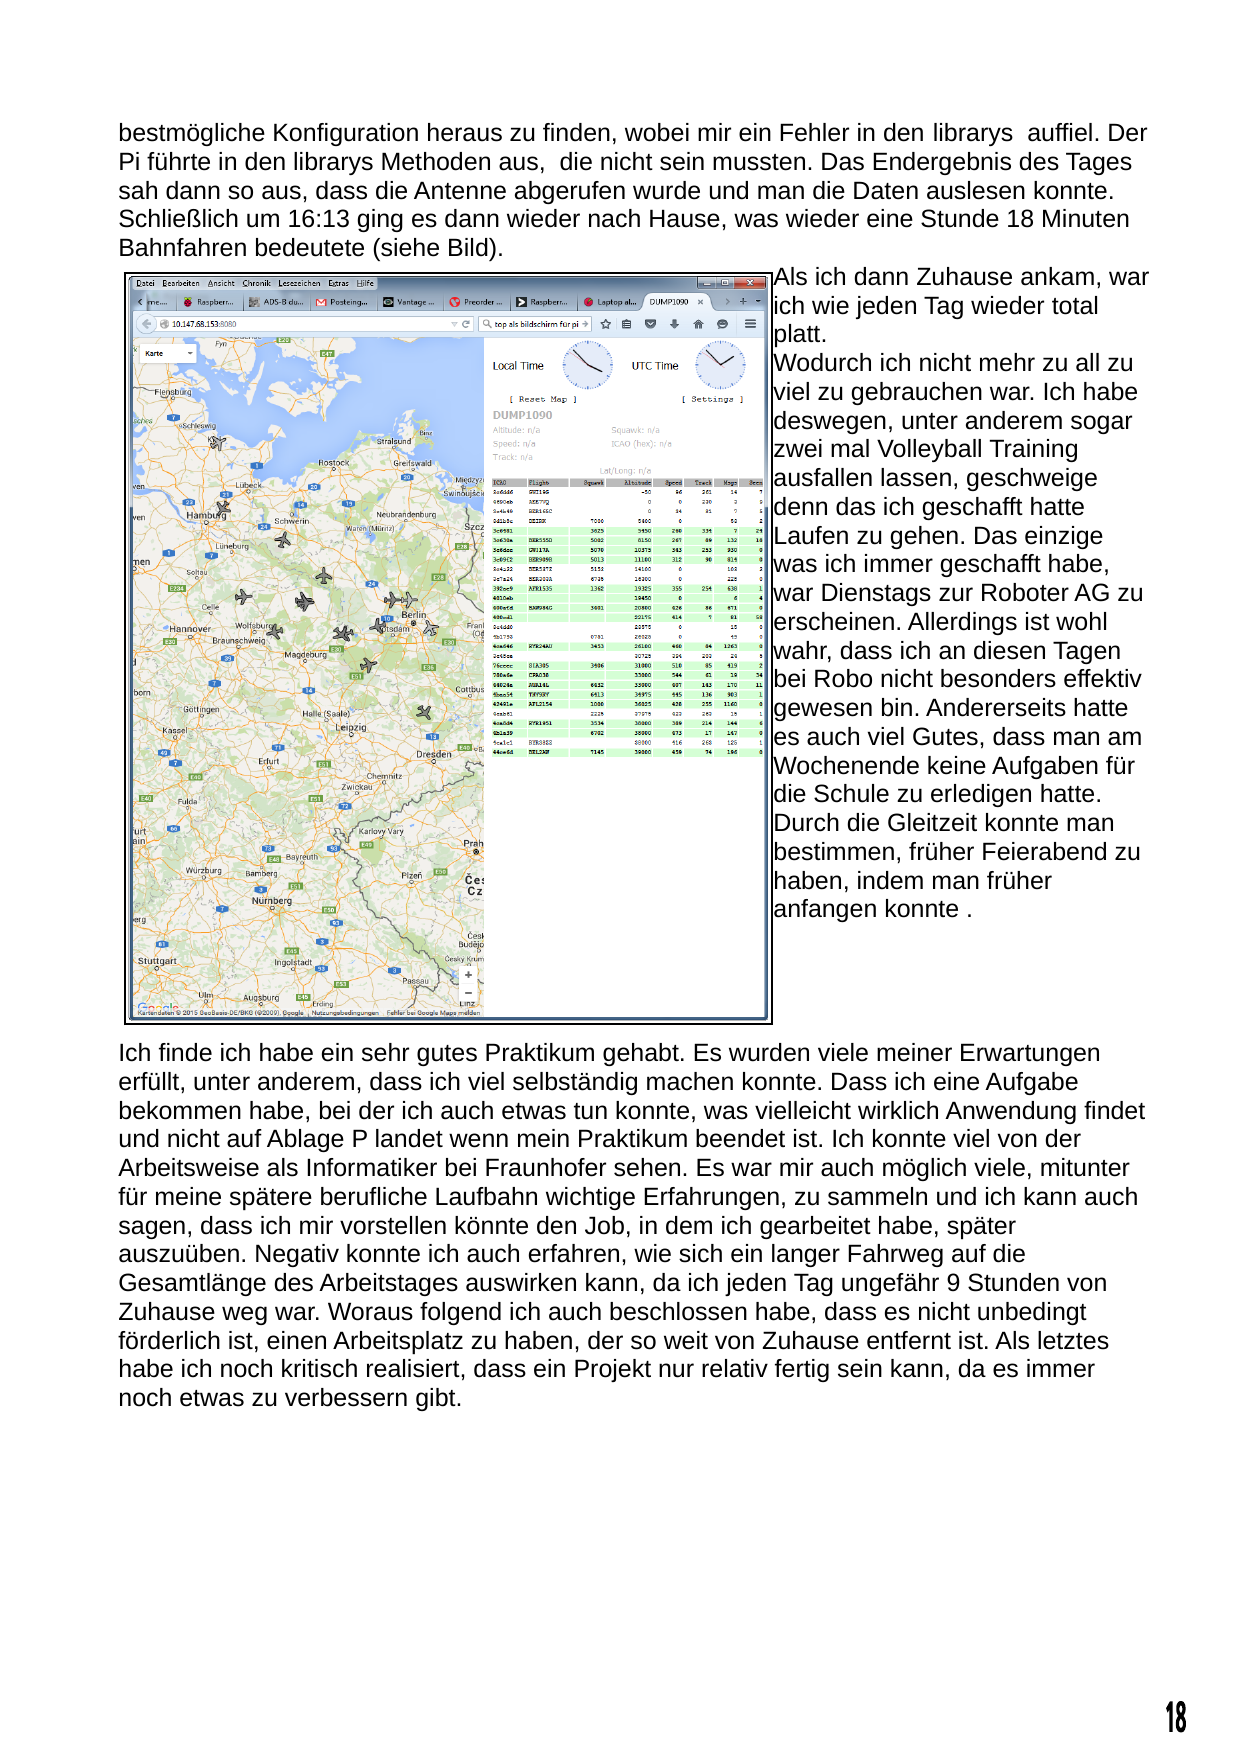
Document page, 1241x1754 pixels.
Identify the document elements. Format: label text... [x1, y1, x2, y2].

text Ich finde ich habe ein sehr gutes Praktikum gehabt. Es wurden viele meiner Erwartungen erfüllt, unter anderem, dass ich viel selbständig machen konnte. Dass ich eine Aufgabe bekommen habe, bei der ich auch etwas tun konnte, was vielleicht wirklich Anwendung findet und nicht auf Ablage P landet wenn mein Praktikum beendet ist. Ich konnte viel von der Arbeitsweise als Informatiker bei Fraunhofer sehen. Es war mir auch möglich viele, mitunter für meine spätere berufliche Laufbahn wichtige Erfahrungen, zu sammeln und ich kann auch sagen, dass ich mir vorstellen könnte den Job, in dem ich gearbeitet habe, später auszuüben. Negativ konnte ich auch erfahren, wie sich ein langer Fahrweg auf die Gesamtlänge des Arbeitstages auswirken kann, da ich jeden Tag ungefähr 9 Stunden von Zuhause weg war. Woraus folgend ich auch beschlossen habe, dass es nicht unbedingt förderlich ist, einen Arbeitsplatz zu haben, der so weit von Zuhause entfernt ist. Als letztes habe ich noch kritisch realisiert, dass ein Projekt nur relativ fertig sein kann, da es immer noch etwas zu verbessern gibt. [118, 1038, 1152, 1412]
text Schließlich um 16:13 ging es dann wieder nach Hause, was wieder eine Stunde 18 Minuten Bahnfahren bedeutete (siehe Bild). [118, 204, 1152, 262]
text Wodurch ich nicht mehr zu all zu viel zu gebrauchen war. Ich habe deswegen, unter anderem sogar zwei mal Volleyball Training ausfallen lassen, geschweige denn das ich geschafft hatte Laufen zu gehen. Das einzige was ich immer geschafft habe, war Dienstags zur Roboter AG zu erscheinen. Allerdings ist wohl wahr, dass ich an diesen Tagen bei Robo nicht besonders effektiv gewesen bin. Andererseits hatte es auch viel Gutes, dass man am Wochenende keine Aufgaben für die Schule zu erledigen hatte. Durch die Gleitzeit konnte man bestimmen, früher Feierabend zu haben, indem man früher anfangen konnte . [773, 348, 1152, 923]
text bestmögliche Konfiguration heraus zu finden, wobei mir ein Fehler in den librarys auffiel. Der Pi führte in den librarys Methoden aus, die nicht sein mussten. Das Endergebnis des Tages sah dann so aus, dass die Antenne abgerufen wurde und man die Daten auslesen konnte. [118, 118, 1152, 204]
picture [128, 276, 768, 1021]
text Als ich dann Zuhause ankam, war ich wie jeden Tag wieder total platt. [118, 262, 1152, 1025]
